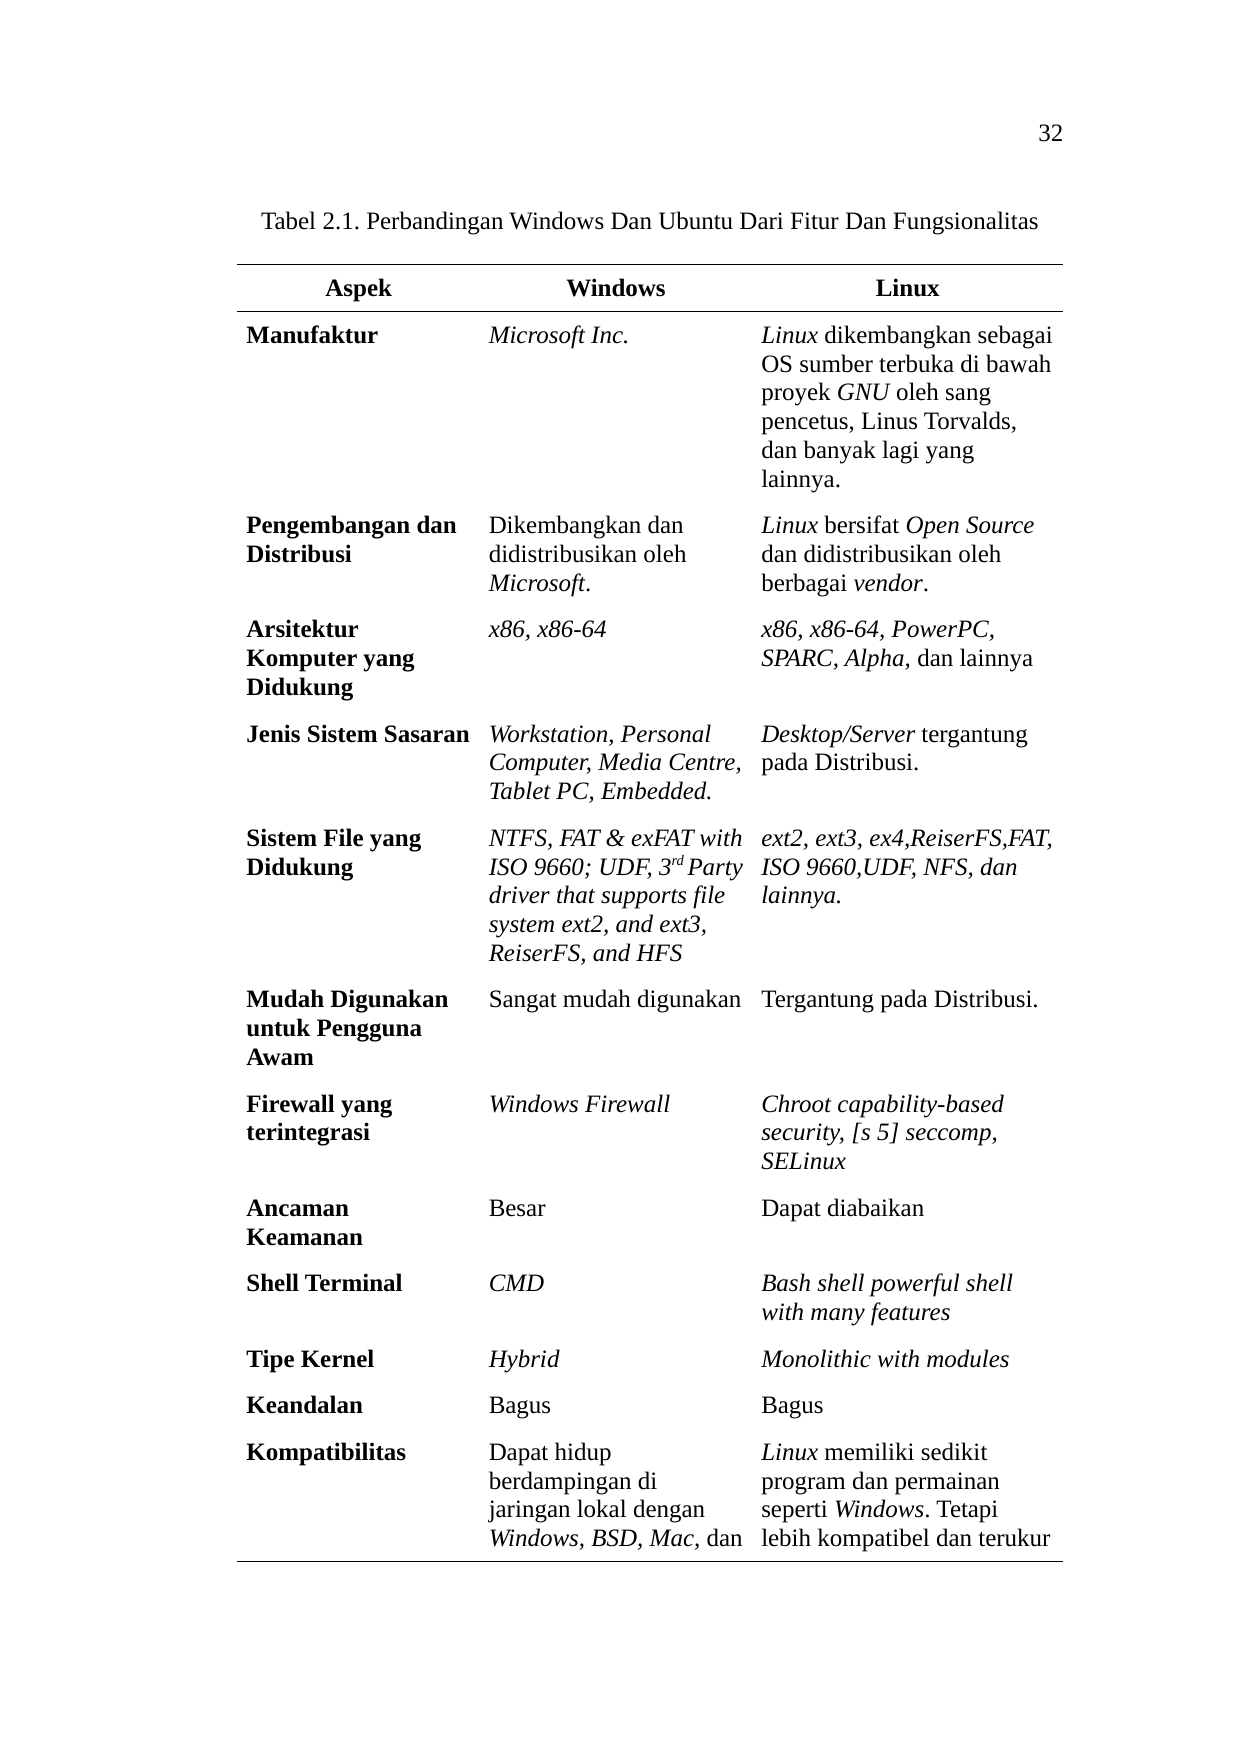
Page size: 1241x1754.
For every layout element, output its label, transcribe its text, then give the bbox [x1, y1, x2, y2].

table_cell Microsoft Inc. [480, 312, 752, 501]
table_cell Sistem File yang Didukung [237, 814, 479, 976]
table_cell Dapat hidup berdampingan di jaringan lokal dengan Windows, BSD, Mac, dan [480, 1428, 752, 1561]
table_header Aspek [237, 265, 479, 311]
table_cell x86, x86-64, PowerPC, SPARC, Alpha, dan lainnya [752, 606, 1063, 710]
table_cell Monolithic with modules [752, 1335, 1063, 1381]
table_cell Arsitektur Komputer yang Didukung [237, 606, 479, 710]
table_cell Jenis Sistem Sasaran [237, 710, 479, 814]
text Tabel 2.1. Perbandingan Windows dan Ubuntu dari fitur dan fungsionalitas [236, 206, 1063, 235]
table_cell Windows Firewall [480, 1080, 752, 1184]
table_cell Shell Terminal [237, 1259, 479, 1335]
table_header Windows [480, 265, 752, 311]
table_cell Bagus [480, 1381, 752, 1428]
table_cell CMD [480, 1259, 752, 1335]
table_cell Linux bersifat Open Source dan didistribusikan oleh berbagai vendor. [752, 501, 1063, 606]
table_cell Chroot capability-based security, [s 5] seccomp, SELinux [752, 1080, 1063, 1184]
table_cell Pengembangan dan Distribusi [237, 501, 479, 606]
table_cell Linux dikembangkan sebagai OS sumber terbuka di bawah proyek GNU oleh sang pencetus, Linus Torvalds, dan banyak lagi yang lainnya. [752, 312, 1063, 501]
table_cell Tipe Kernel [237, 1335, 479, 1381]
table_header Linux [752, 265, 1063, 311]
table_cell Manufaktur [237, 312, 479, 501]
table_cell Workstation, Personal Computer, Media Centre, Tablet PC, Embedded. [480, 710, 752, 814]
table_cell Bagus [752, 1381, 1063, 1428]
table_cell NTFS, FAT & exFAT with ISO 9660; UDF, 3rd Party driver that supports file system ext2, and ext3, ReiserFS, and HFS [480, 814, 752, 976]
table_cell Dikembangkan dan didistribusikan oleh Microsoft. [480, 501, 752, 606]
table_cell Dapat diabaikan [752, 1184, 1063, 1259]
table_cell Firewall yang terintegrasi [237, 1080, 479, 1184]
table_cell Kompatibilitas [237, 1428, 479, 1561]
table_cell Besar [480, 1184, 752, 1259]
table_cell x86, x86-64 [480, 606, 752, 710]
table_cell Linux memiliki sedikit program dan permainan seperti Windows. Tetapi lebih kompatibel dan terukur [752, 1428, 1063, 1561]
table_cell Bash shell powerful shell with many features [752, 1259, 1063, 1335]
table_cell Ancaman Keamanan [237, 1184, 479, 1259]
table_cell Sangat mudah digunakan [480, 976, 752, 1080]
table_cell Keandalan [237, 1381, 479, 1428]
table_cell Tergantung pada Distribusi. [752, 976, 1063, 1080]
table_cell Hybrid [480, 1335, 752, 1381]
table_cell Desktop/Server tergantung pada Distribusi. [752, 710, 1063, 814]
table_cell ext2, ext3, ex4,ReiserFS,FAT, ISO 9660,UDF, NFS, dan lainnya. [752, 814, 1063, 976]
table_cell Mudah Digunakan untuk Pengguna Awam [237, 976, 479, 1080]
